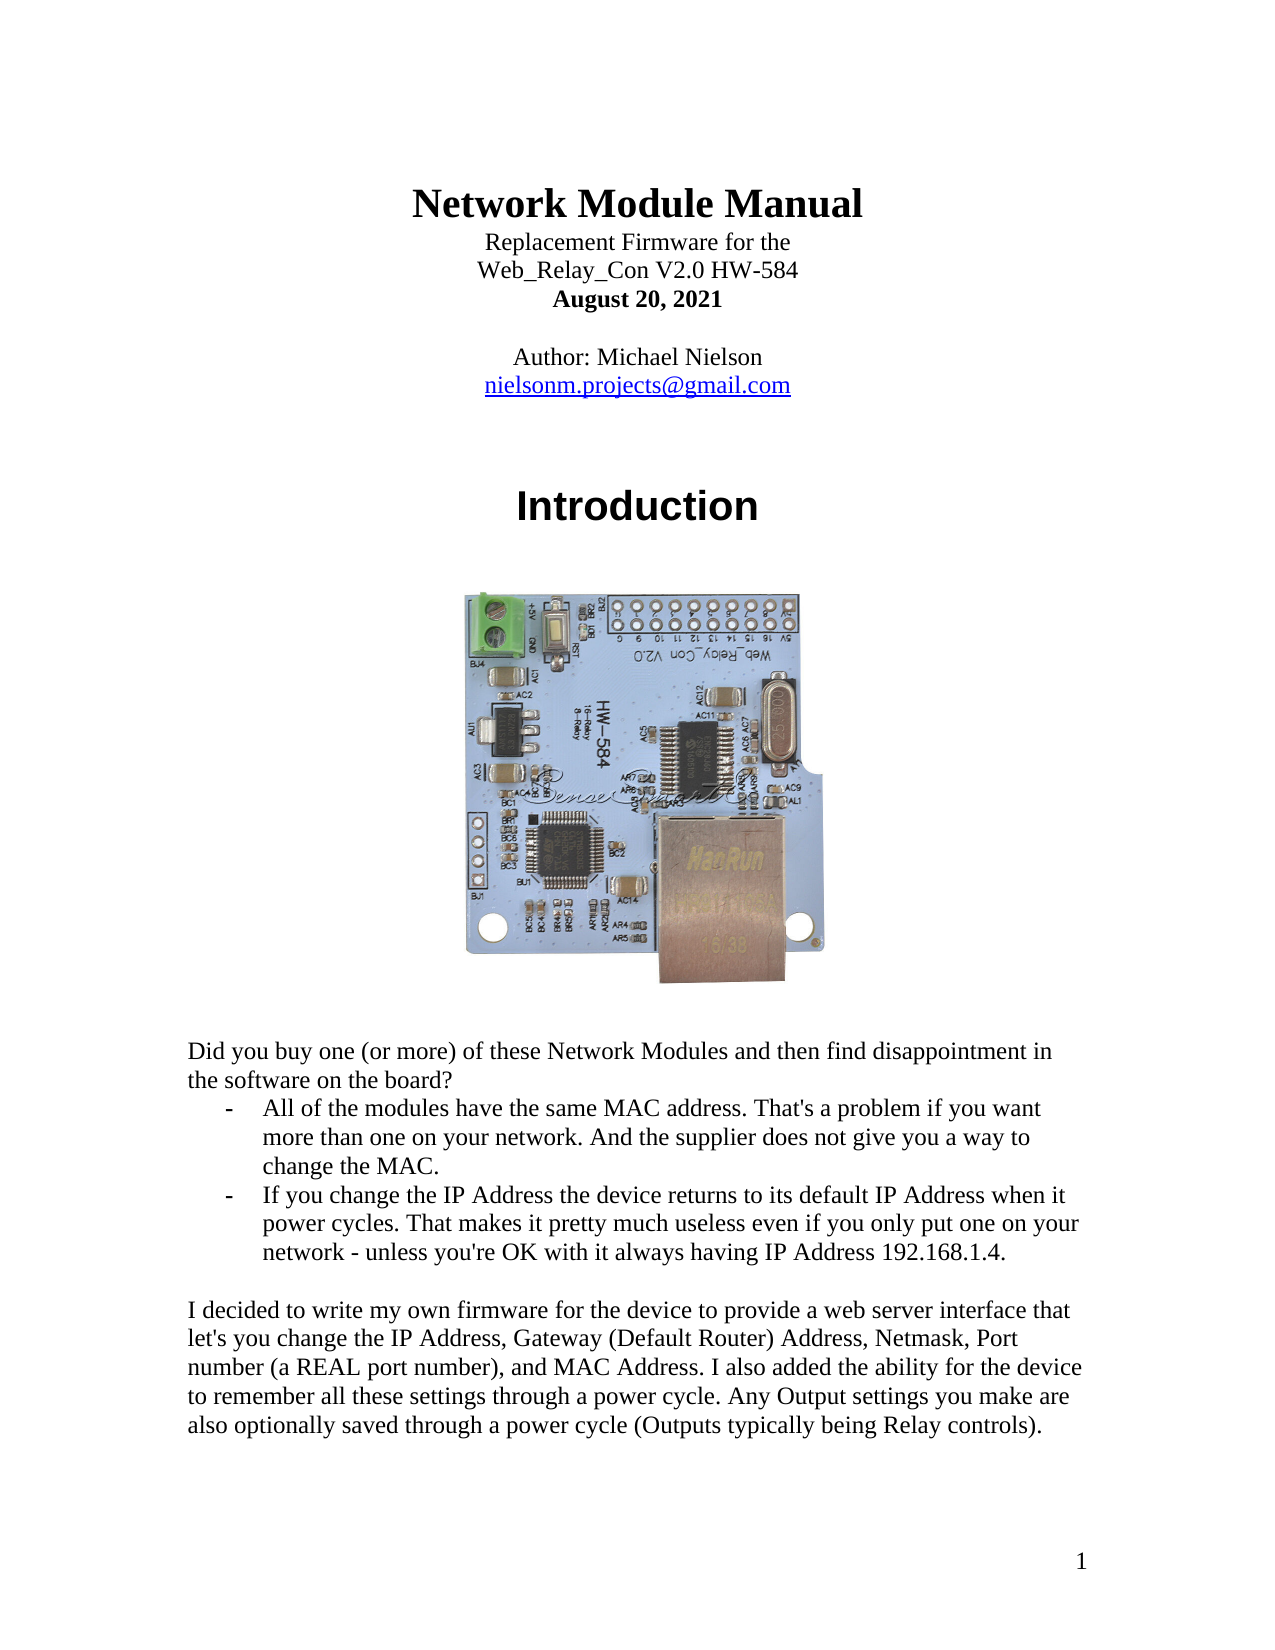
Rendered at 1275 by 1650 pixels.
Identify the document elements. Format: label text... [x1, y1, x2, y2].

text Network Module Manual [187, 179, 1087, 227]
text Did you buy one (or more) of these Network Modules and then find disappointment in the software on the board? [187, 1036, 1087, 1093]
picture [387, 535, 888, 1036]
text Web_Relay_Con V2.0 HW-584 [187, 255, 1087, 284]
list If you change the IP Address the device returns to its default IP Address when it power cycles. That makes it pretty much useless even if you only put one on your network - unless you're OK with it always having IP Address 192.168.1.4. [225, 1180, 1087, 1266]
list All of the modules have the same MAC address. That's a problem if you want more than one on your network. And the supplier does not give you a way to change the MAC. [225, 1093, 1087, 1180]
text nielsonm.projects@gmail.com [187, 370, 1087, 399]
text I decided to write my own firmware for the device to provide a web server interface that let's you change the IP Address, Gateway (Default Router) Address, Netmask, Port number (a REAL port number), and MAC Address. I also added the ability for the device to remember all these settings through a power cycle. Any Output settings you make are also optionally saved through a power cycle (Outputs typically being Relay controls). [187, 1295, 1087, 1438]
text August 20, 2021 [187, 284, 1087, 313]
text Author: Michael Nielson [187, 342, 1087, 370]
subtitle Introduction [187, 482, 1087, 529]
text Replacement Firmware for the [187, 227, 1087, 255]
